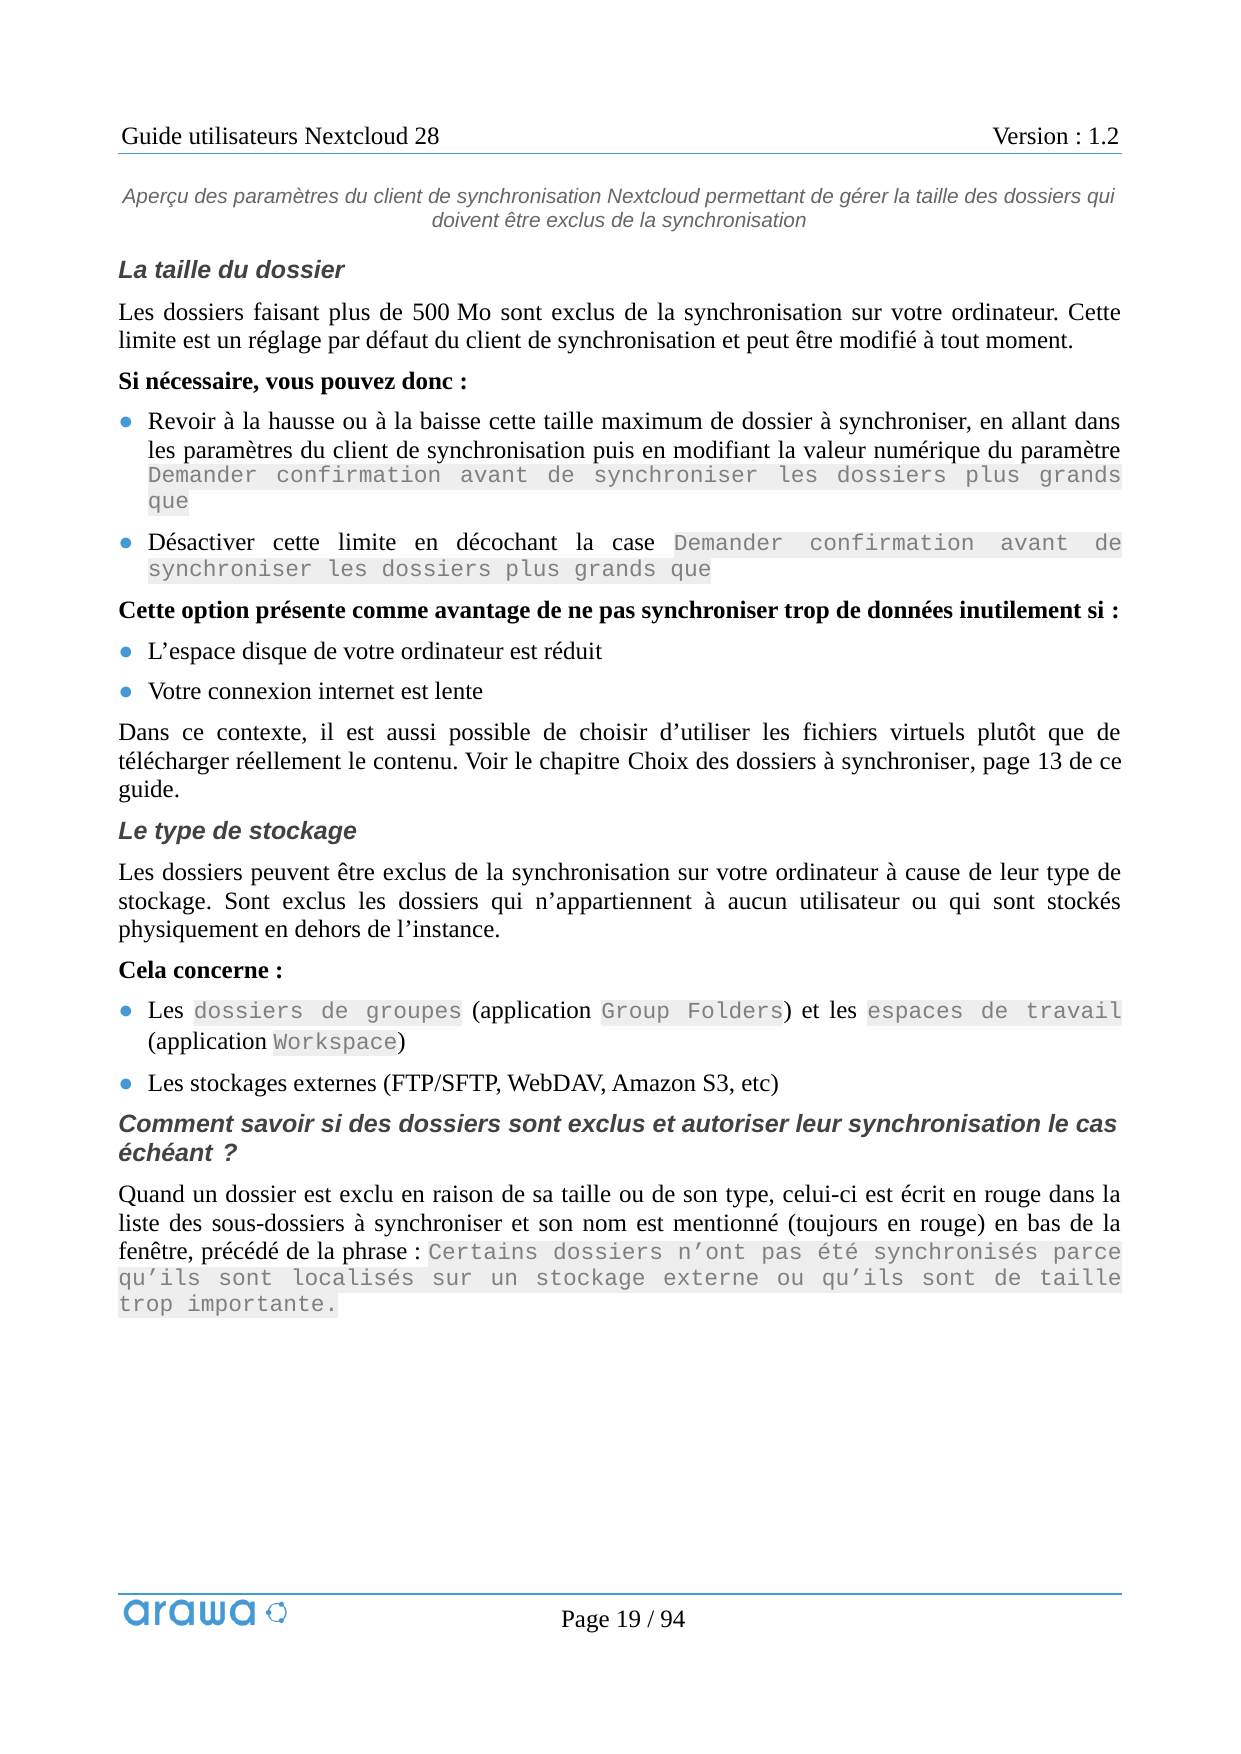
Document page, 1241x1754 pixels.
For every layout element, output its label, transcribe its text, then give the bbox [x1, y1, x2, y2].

text Si nécessaire, vous pouvez donc : [118, 366, 1122, 394]
list Revoir à la hausse ou à la baisse cette taille maximum de dossier à synchroniser, en allant dans les paramètres du client de synchronisation puis en modifiant la valeur numérique du paramètre Demander confirmation avant de synchroniser les dossiers plus grands que [118, 406, 1122, 516]
text Cette option présente comme avantage de ne pas synchroniser trop de données inutilement si : [118, 595, 1122, 624]
list L’espace disque de votre ordinateur est réduit [118, 636, 1122, 665]
text Dans ce contexte, il est aussi possible de choisir d’utiliser les fichiers virtuels plutôt que de télécharger réellement le contenu. Voir le chapitre Choix des dossiers à synchroniser, page 13 de ce guide. [118, 717, 1122, 803]
subtitle La taille du dossier [118, 255, 1122, 284]
text Les dossiers peuvent être exclus de la synchronisation sur votre ordinateur à cause de leur type de stockage. Sont exclus les dossiers qui n’appartiennent à aucun utilisateur ou qui sont stockés physiquement en dehors de l’instance. [118, 857, 1122, 943]
list Les dossiers de groupes (application Group Folders) et les espaces de travail (application Workspace) [118, 996, 1122, 1056]
picture [121, 1597, 290, 1628]
list Les stockages externes (FTP/SFTP, WebDAV, Amazon S3, etc) [118, 1068, 1122, 1096]
subtitle Le type de stockage [118, 816, 1122, 844]
list Votre connexion internet est lente [118, 676, 1122, 705]
text Quand un dossier est exclu en raison de sa taille ou de son type, celui-ci est écrit en rouge dans la liste des sous-dossiers à synchroniser et son nom est mentionné (toujours en rouge) en bas de la fenêtre, précédé de la phrase : Certains dossiers n’ont pas été synchronisés parce qu’ils sont localisés sur un stockage externe ou qu’ils sont de taille trop importante. [118, 1179, 1122, 1267]
text Cela concerne : [118, 955, 1122, 984]
text Les dossiers faisant plus de 500 Mo sont exclus de la synchronisation sur votre ordinateur. Cette limite est un réglage par défaut du client de synchronisation et peut être modifié à tout moment. [118, 297, 1122, 354]
subtitle Comment savoir si des dossiers sont exclus et autoriser leur synchronisation le cas échéant ? [118, 1109, 1122, 1166]
text Aperçu des paramètres du client de synchronisation Nextcloud permettant de gérer la taille des dossiers qui doivent être exclus de la synchronisation [118, 184, 1122, 232]
list Désactiver cette limite en décochant la case Demander confirmation avant de synchroniser les dossiers plus grands que [118, 527, 1122, 584]
text Quand un dossier est exclu en raison de sa taille ou de son type, celui-ci est écrit en rouge dans la liste des sous-dossiers à synchroniser et son nom est mentionné (toujours en rouge) en bas de la fenêtre, précédé de la phrase : Certains dossiers n’ont pas été synchronisés parce qu’ils sont localisés sur un stockage externe ou qu’ils sont de taille trop importante. [338, 1293, 1122, 1318]
